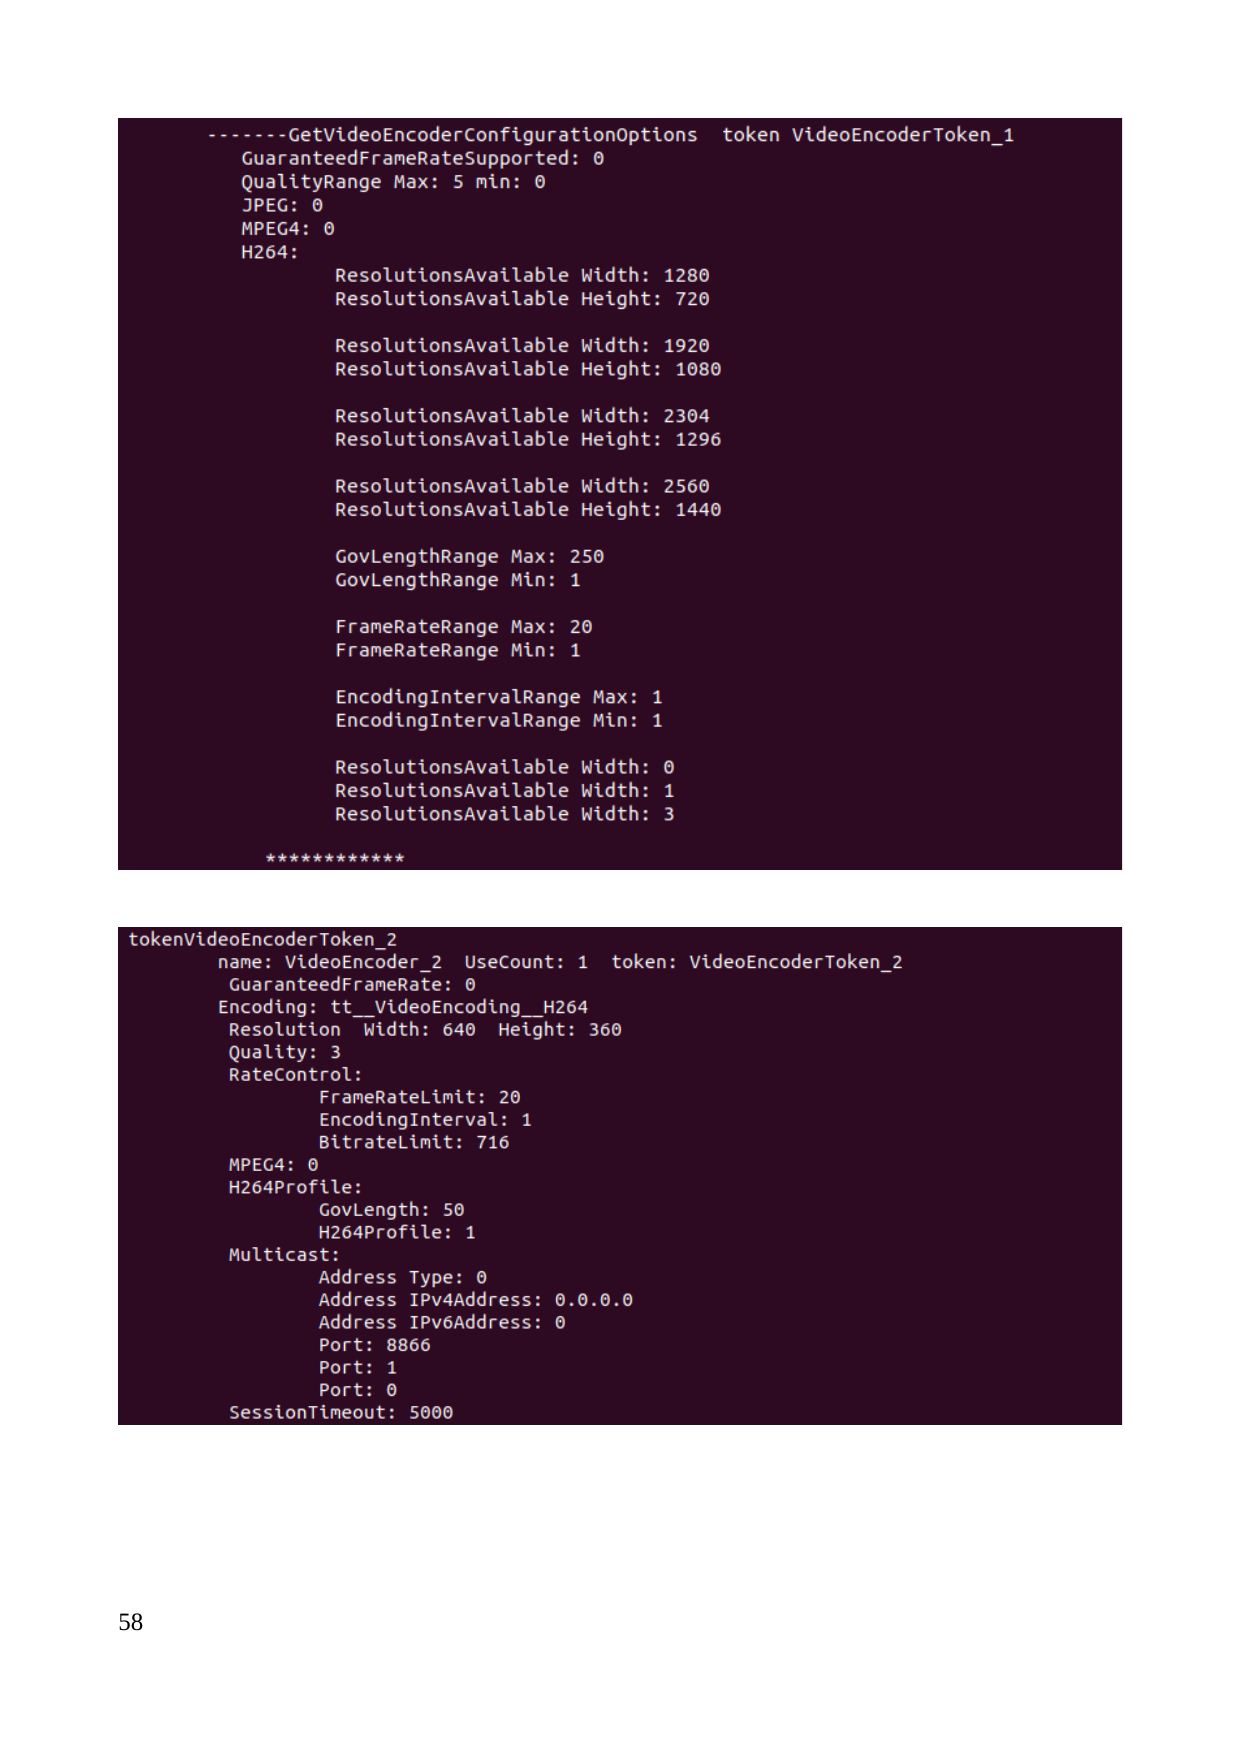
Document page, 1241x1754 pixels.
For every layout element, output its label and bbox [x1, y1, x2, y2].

picture [118, 927, 1123, 1425]
picture [118, 118, 1123, 870]
